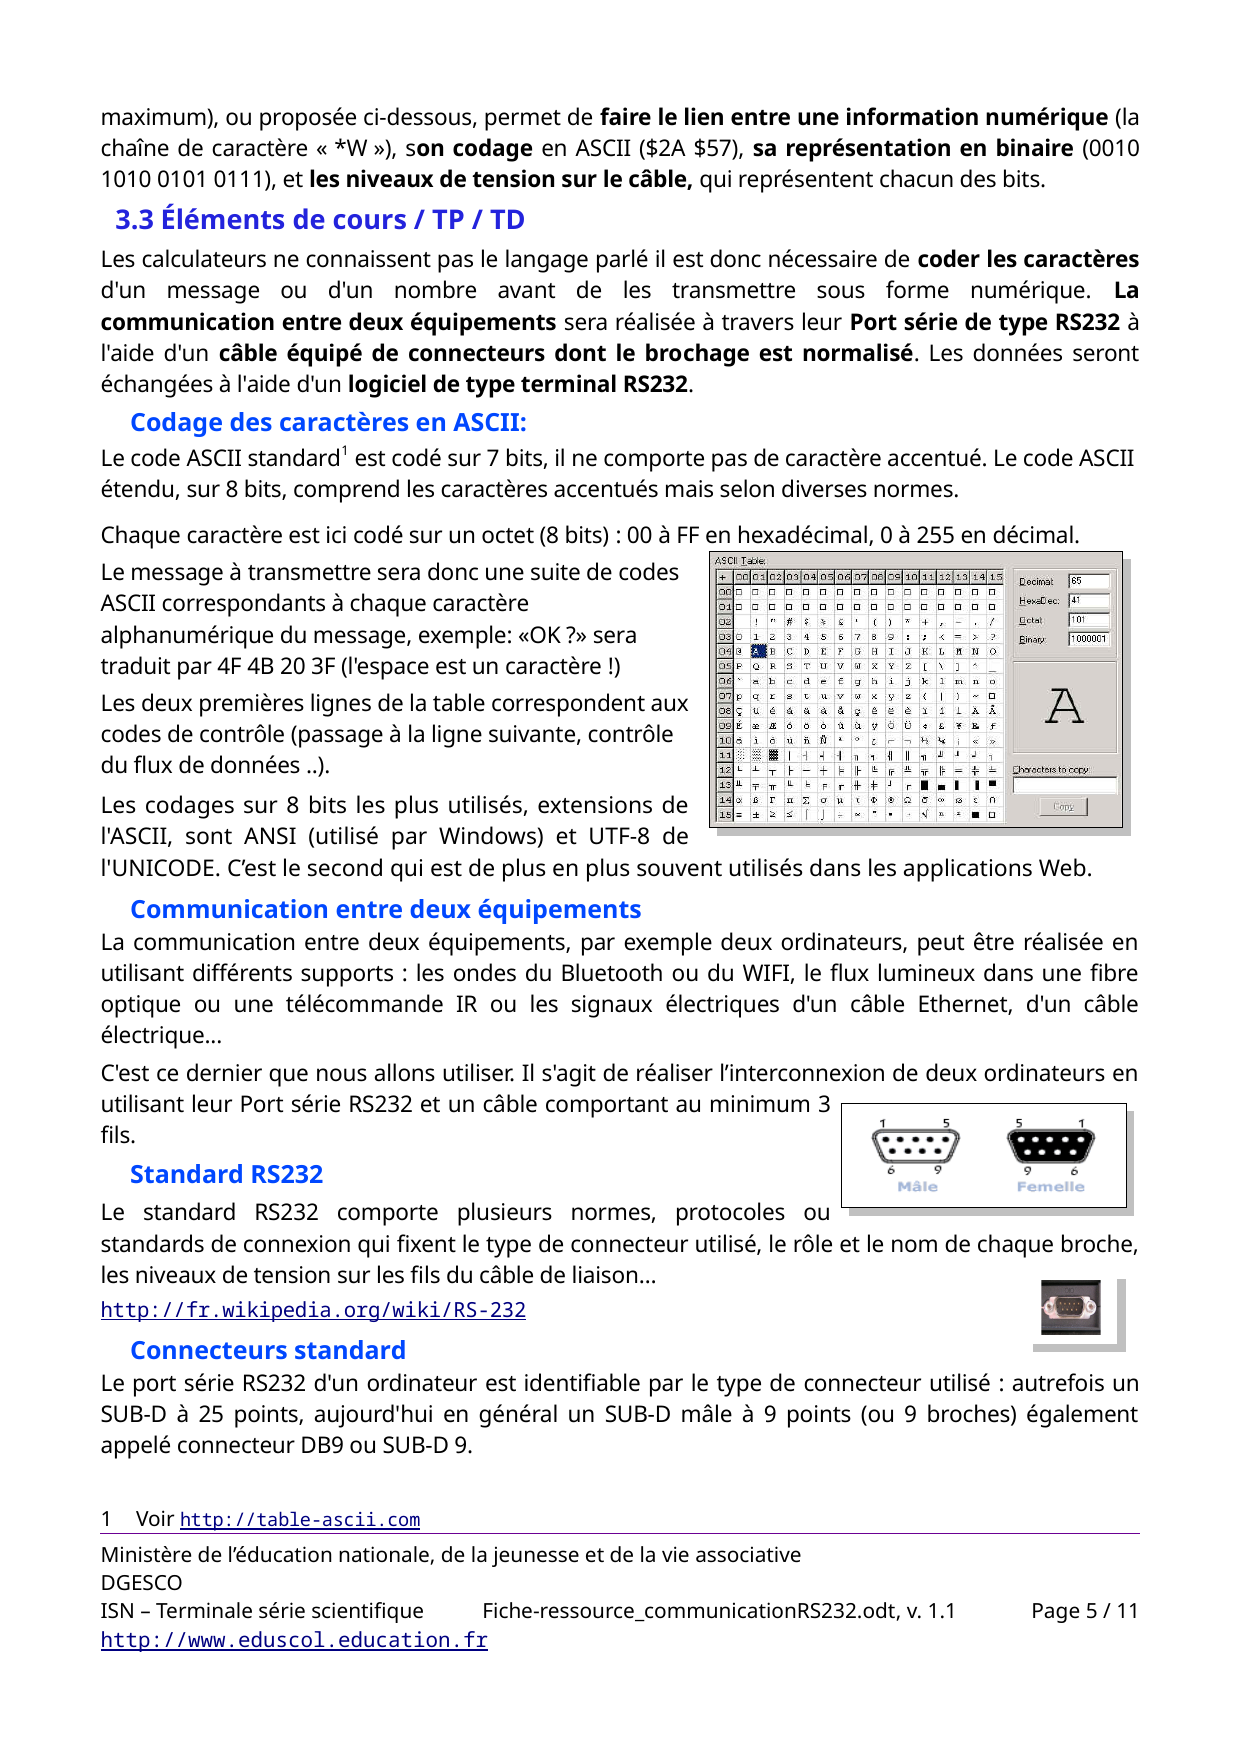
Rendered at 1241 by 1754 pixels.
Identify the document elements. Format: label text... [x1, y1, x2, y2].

text La communication entre deux équipements, par exemple deux ordinateurs, peut être réalisée en utilisant différents supports : les ondes du Bluetooth ou du WIFI, le flux lumineux dans une fibre optique ou une télécom­mande IR ou les signaux électriques d'un câble Ethernet, d'un câble électrique... [100, 926, 1140, 1051]
picture [842, 1104, 1126, 1207]
text Connecteurs standard [130, 1333, 1140, 1367]
text maximum), ou proposée ci-dessous, permet de faire le lien entre une information numérique (la chaîne de caractère « *W »), son co­dage en ASCII ($2A $57), sa représentation en binaire (0010 1010 0101 0111), et les niveaux de tension sur le câble, qui représentent chacun des bits. [100, 100, 1140, 194]
text Standard RS232 [130, 1156, 840, 1190]
text Le code ASCII standard est codé sur 7 bits, il ne comporte pas de caractère accentué. Le code ASCII étendu, sur 8 bits, comprend les caractères accentués mais selon diverses normes. [100, 442, 1140, 504]
text Les calculateurs ne connaissent pas le langage parlé il est donc nécessaire de coder les caractères d'un message ou d'un nombre avant de les transmettre sous forme numérique. La communication entre deux équipements sera réalisée à travers leur Port série de type RS232 à l'aide d'un câble équipé de connecteurs dont le bro­chage est normalisé. Les données seront échangées à l'aide d'un logiciel de type terminal RS232. [100, 243, 1140, 399]
text Communication entre deux équipements [130, 892, 1140, 926]
text C'est ce dernier que nous allons utiliser. Il s'agit de réaliser l’interconnexion de deux ordinateurs en utilisant leur Port série RS232 et un câble comportant au minimum 3 fils. [100, 1057, 1140, 1150]
picture [710, 552, 1122, 827]
text Les deux premières lignes de la table correspondent aux codes de contrôle (passage à la ligne suivante, contrôle du flux de données ..). [100, 687, 709, 781]
text Le message à transmettre sera donc une suite de codes ASCII correspondants à chaque caractère alphanumérique du message, exemple: «OK ?» sera traduit par 4F 4B 20 3F (l'espace est un caractère !) [100, 556, 709, 681]
text Chaque caractère est ici codé sur un octet (8 bits) : 00 à FF en hexadécimal, 0 à 255 en décimal. [100, 519, 1140, 550]
text Les codages sur 8 bits les plus utilisés, extensions de l'ASCII, sont ANSI (utilisé par Windows) et UTF-8 de l'UNICODE. C’est le second qui est de plus en plus souvent utilisés dans les applications Web. [100, 789, 1140, 883]
text Le standard RS232 comporte plusieurs normes, protocoles ou standards de connexion qui fixent le type de connecteur utilisé, le rôle et le nom de chaque broche, les niveaux de tension sur les fils du câble de liaison… [100, 1196, 1140, 1344]
subtitle Éléments de cours / TP / TD [115, 200, 1140, 237]
text Codage des caractères en ASCII: [130, 405, 1140, 439]
text Le port série RS232 d'un ordinateur est identifiable par le type de connecteur utilisé : autrefois un SUB-D à 25 points, aujourd'hui en général un SUB-D mâle à 9 points (ou 9 broches) également appelé connecteur DB9 ou SUB-D 9. [100, 1367, 1140, 1460]
text http://fr.wikipedia.org/wiki/RS-232 [100, 1292, 1025, 1324]
text Voir http://table-ascii.com [100, 1504, 1140, 1533]
